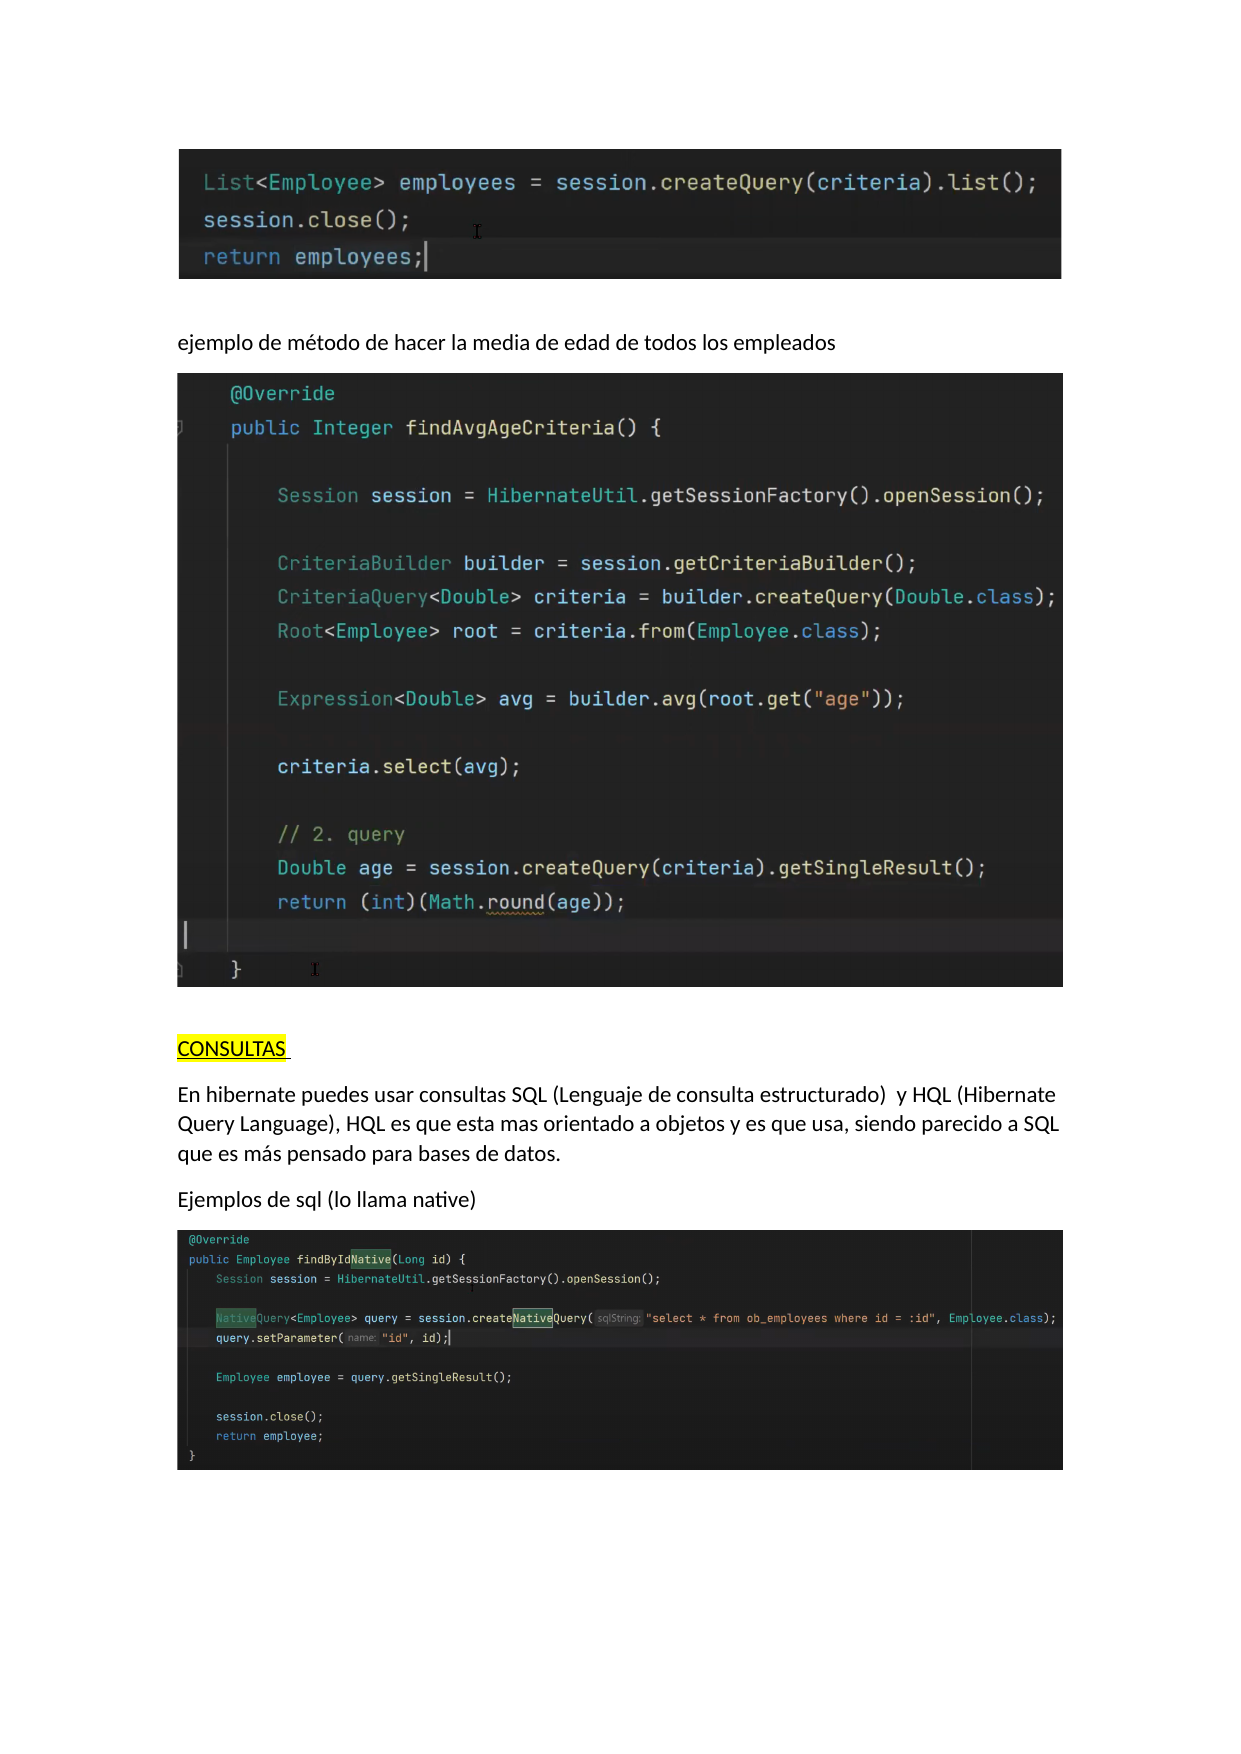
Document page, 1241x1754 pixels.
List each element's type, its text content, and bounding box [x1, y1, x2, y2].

picture [177, 1230, 1063, 1470]
text CONSULTAS [177, 1034, 1063, 1062]
picture [177, 373, 1063, 987]
text Ejemplos de sql (lo llama native) [177, 1185, 1063, 1213]
text En hibernate puedes usar consultas SQL (Lenguaje de consulta estructurado) y HQL (Hibernate Query Language), HQL es que esta mas orientado a objetos y es que usa, siendo parecido a SQL que es más pensado para bases de datos. [177, 1080, 1063, 1167]
text ejemplo de método de hacer la media de edad de todos los empleados [177, 328, 1063, 356]
picture [178, 149, 1062, 279]
